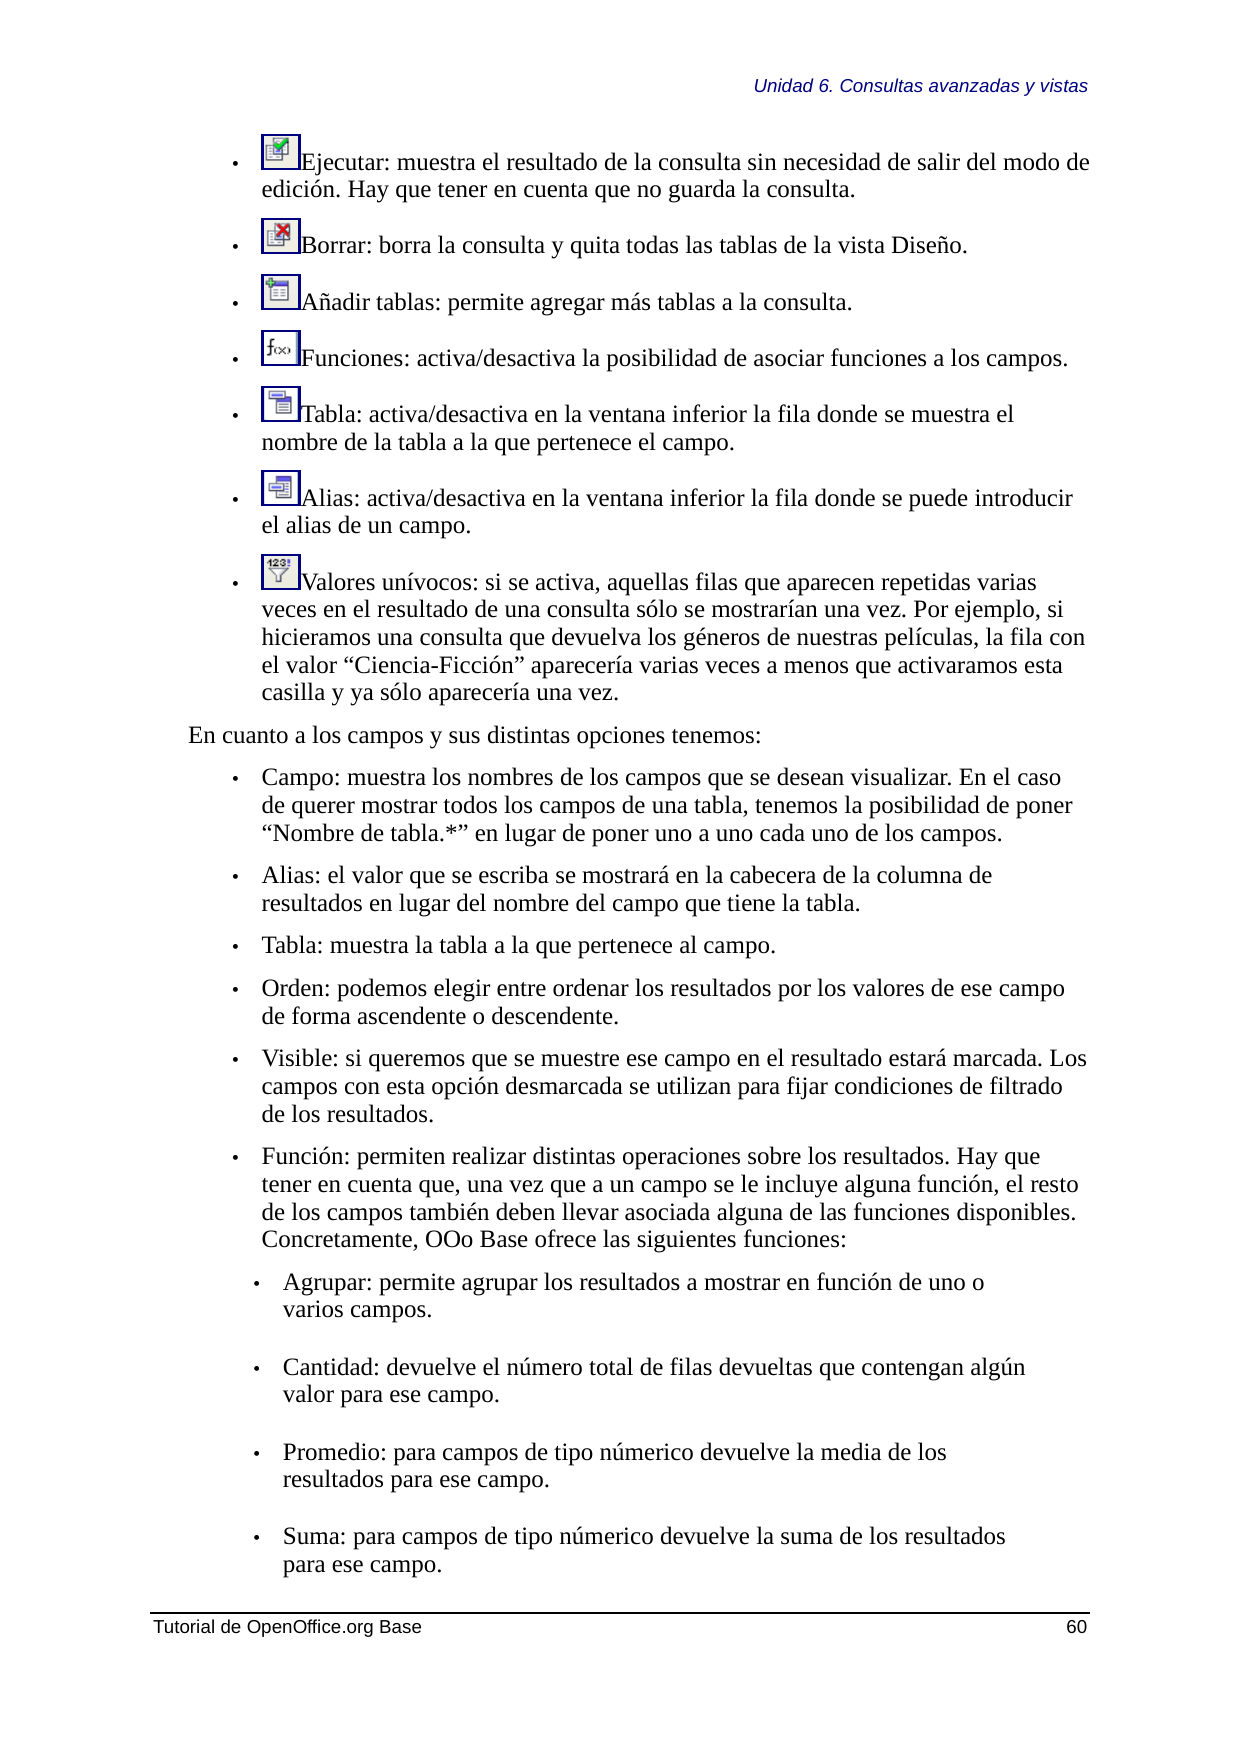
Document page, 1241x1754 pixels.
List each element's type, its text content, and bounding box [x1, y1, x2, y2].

list Funciones: activa/desactiva la posibilidad de asociar funciones a los campos. [232, 330, 1090, 371]
list Promedio: para campos de tipo númerico devuelve la media de los resultados para ese campo. [253, 1438, 1031, 1493]
list Ejecutar: muestra el resultado de la consulta sin necesidad de salir del modo de edición. Hay que tener en cuenta que no guarda la consulta. [232, 134, 1090, 203]
picture [264, 472, 298, 504]
picture [264, 332, 298, 364]
list Agrupar: permite agrupar los resultados a mostrar en función de uno o varios campos. [253, 1268, 1031, 1323]
list Borrar: borra la consulta y quita todas las tablas de la vista Diseño. [232, 218, 1090, 259]
list Añadir tablas: permite agregar más tablas a la consulta. [232, 274, 1090, 315]
list Orden: podemos elegir entre ordenar los resultados por los valores de ese campo de forma ascendente o descendente. [232, 974, 1090, 1029]
list Tabla: activa/desactiva en la ventana inferior la fila donde se muestra el nombre de la tabla a la que pertenece el campo. [232, 386, 1090, 455]
picture [264, 220, 298, 252]
list Cantidad: devuelve el número total de filas devueltas que contengan algún valor para ese campo. [253, 1353, 1031, 1408]
list Alias: el valor que se escriba se mostrará en la cabecera de la columna de resultados en lugar del nombre del campo que tiene la tabla. [232, 861, 1090, 917]
list Valores unívocos: si se activa, aquellas filas que aparecen repetidas varias veces en el resultado de una consulta sólo se mostrarían una vez. Por ejemplo, si hicieramos una consulta que devuelva los géneros de nuestras películas, la fila con el valor “Ciencia-Ficción” aparecería varias veces a menos que activaramos esta casilla y ya sólo aparecería una vez. [232, 554, 1090, 706]
picture [264, 556, 298, 588]
list Campo: muestra los nombres de los campos que se desean visualizar. En el caso de querer mostrar todos los campos de una tabla, tenemos la posibilidad de poner “Nombre de tabla.*” en lugar de poner uno a uno cada uno de los campos. [232, 763, 1090, 847]
list Visible: si queremos que se muestre ese campo en el resultado estará marcada. Los campos con esta opción desmarcada se utilizan para fijar condiciones de filtrado de los resultados. [232, 1044, 1090, 1127]
picture [264, 276, 298, 308]
text En cuanto a los campos y sus distintas opciones tenemos: [188, 721, 1090, 749]
list Tabla: muestra la tabla a la que pertenece al campo. [232, 932, 1090, 959]
list Alias: activa/desactiva en la ventana inferior la fila donde se puede introducir el alias de un campo. [232, 470, 1090, 539]
list Suma: para campos de tipo númerico devuelve la suma de los resultados para ese campo. [253, 1522, 1031, 1578]
picture [264, 136, 298, 168]
picture [264, 388, 298, 420]
list Función: permiten realizar distintas operaciones sobre los resultados. Hay que tener en cuenta que, una vez que a un campo se le incluye alguna función, el resto de los campos también deben llevar asociada alguna de las funciones disponibles. Concretamente, OOo Base ofrece las siguientes funciones: [232, 1142, 1090, 1253]
